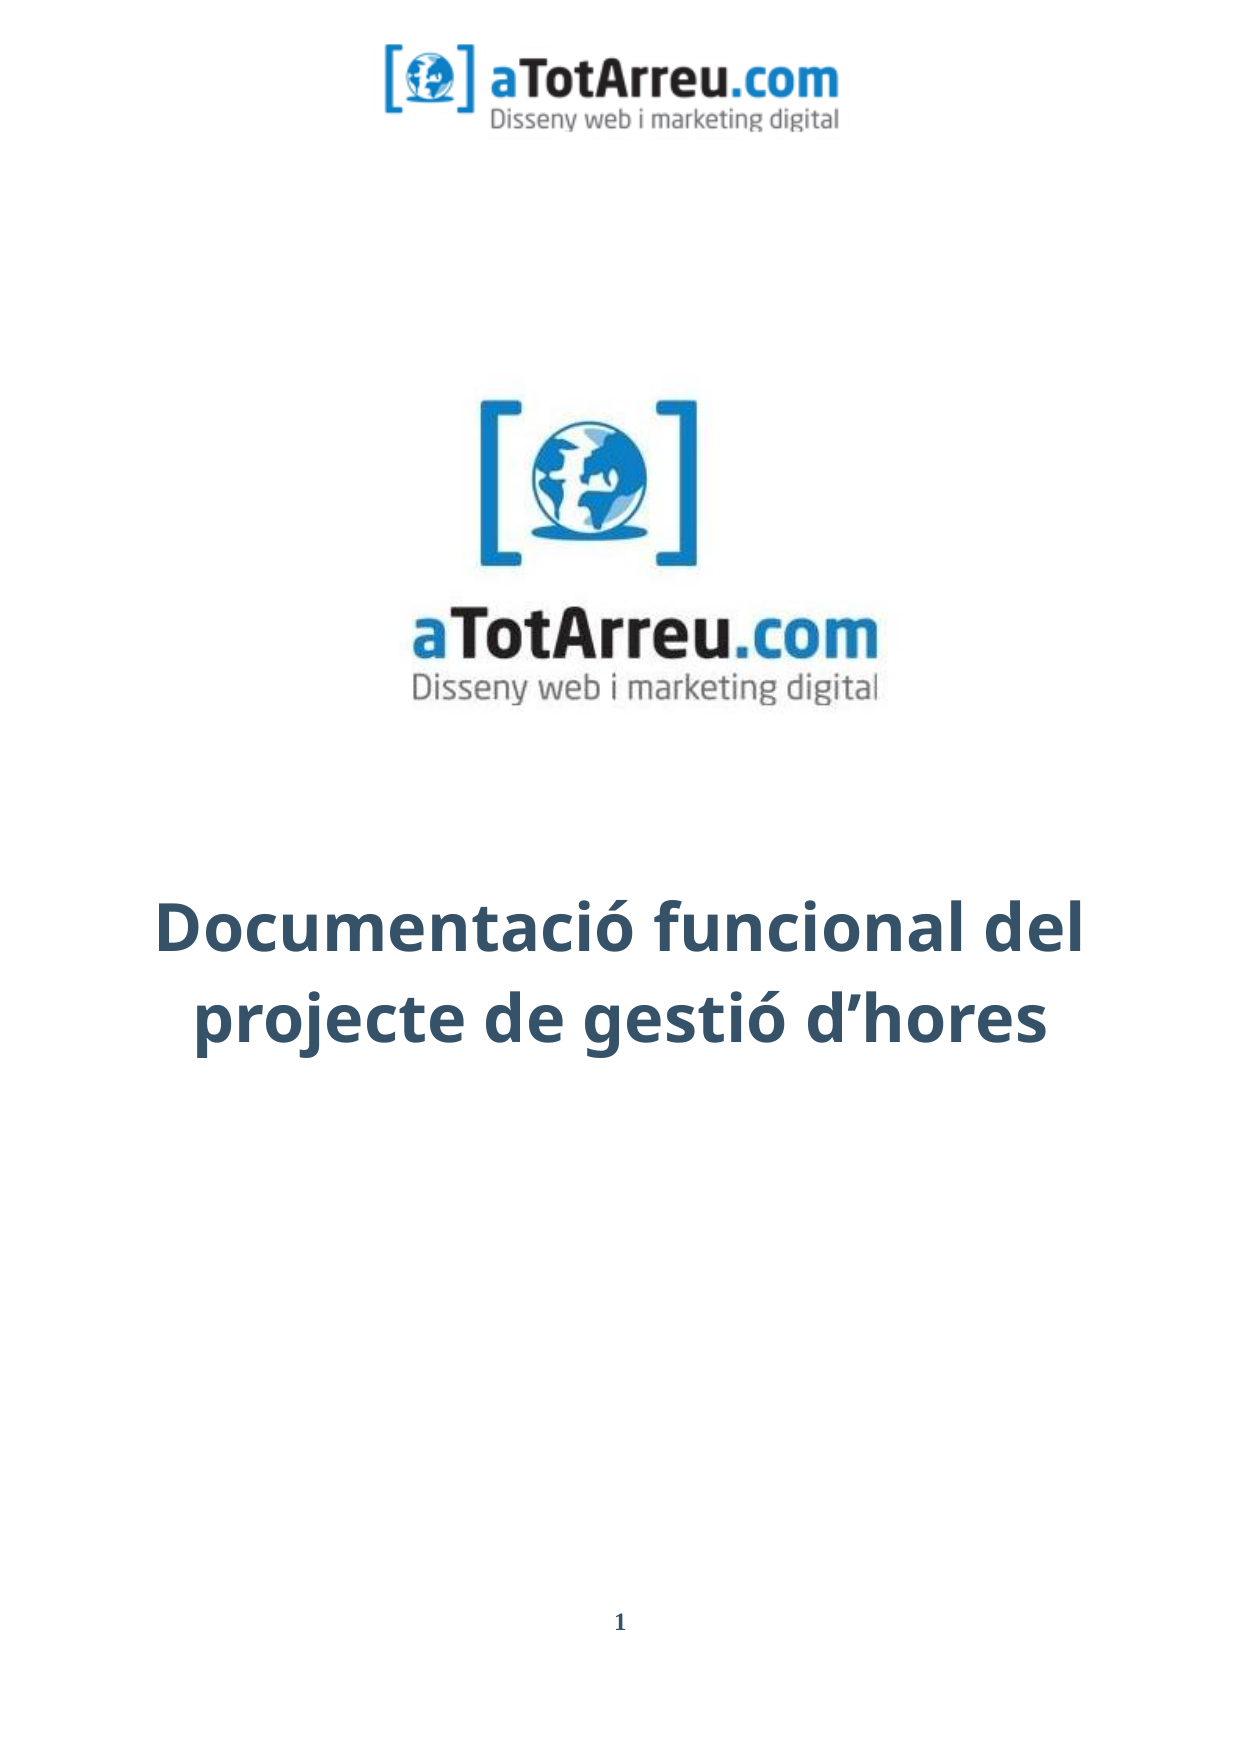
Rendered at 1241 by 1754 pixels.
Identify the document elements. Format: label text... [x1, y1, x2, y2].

text Documentació funcional del projecte de gestió d’hores [118, 880, 1122, 1062]
picture [356, 37, 873, 141]
picture [337, 364, 928, 726]
